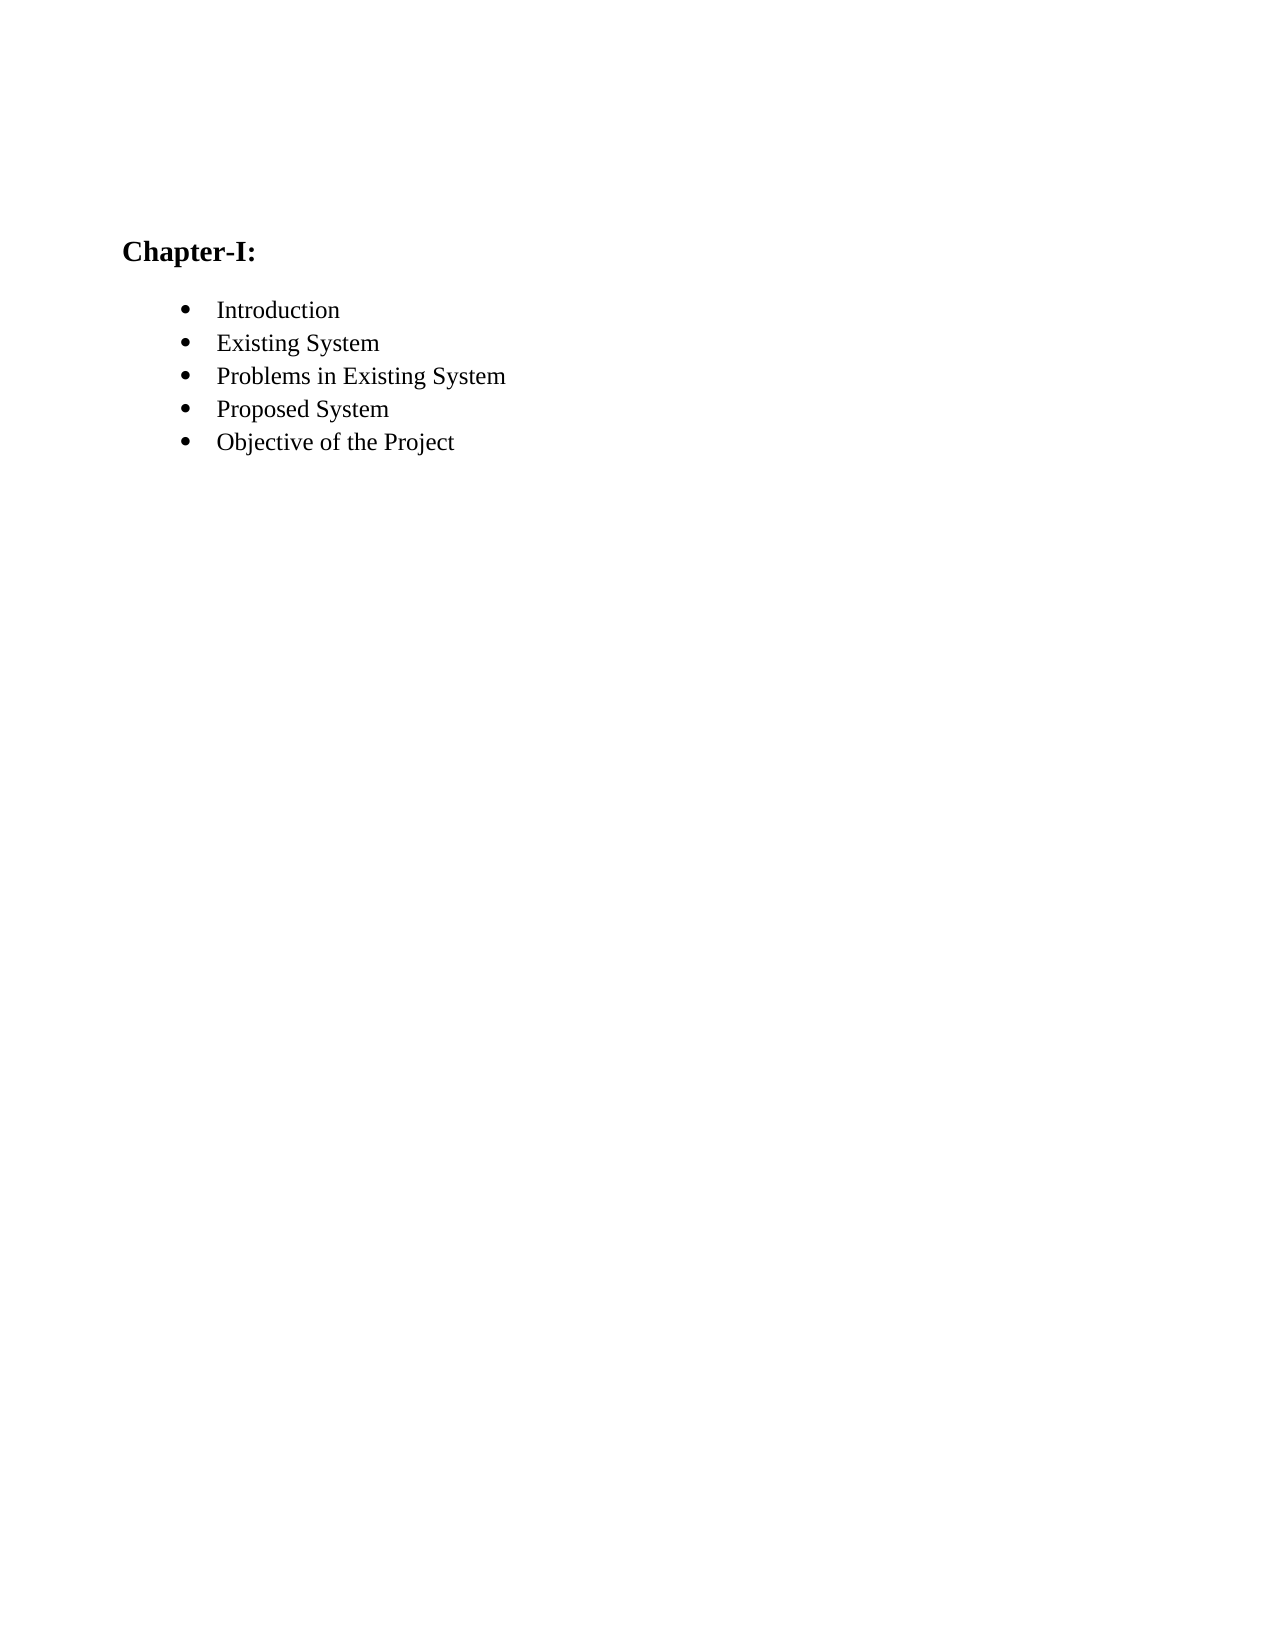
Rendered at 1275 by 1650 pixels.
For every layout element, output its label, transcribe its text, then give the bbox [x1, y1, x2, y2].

list Objective of the Project [181, 427, 1144, 456]
list Introduction [181, 295, 1144, 324]
list Proposed System [181, 394, 1144, 423]
list Problems in Existing System [181, 361, 1144, 390]
list Existing System [181, 328, 1144, 357]
text Chapter-I: [122, 234, 1144, 267]
